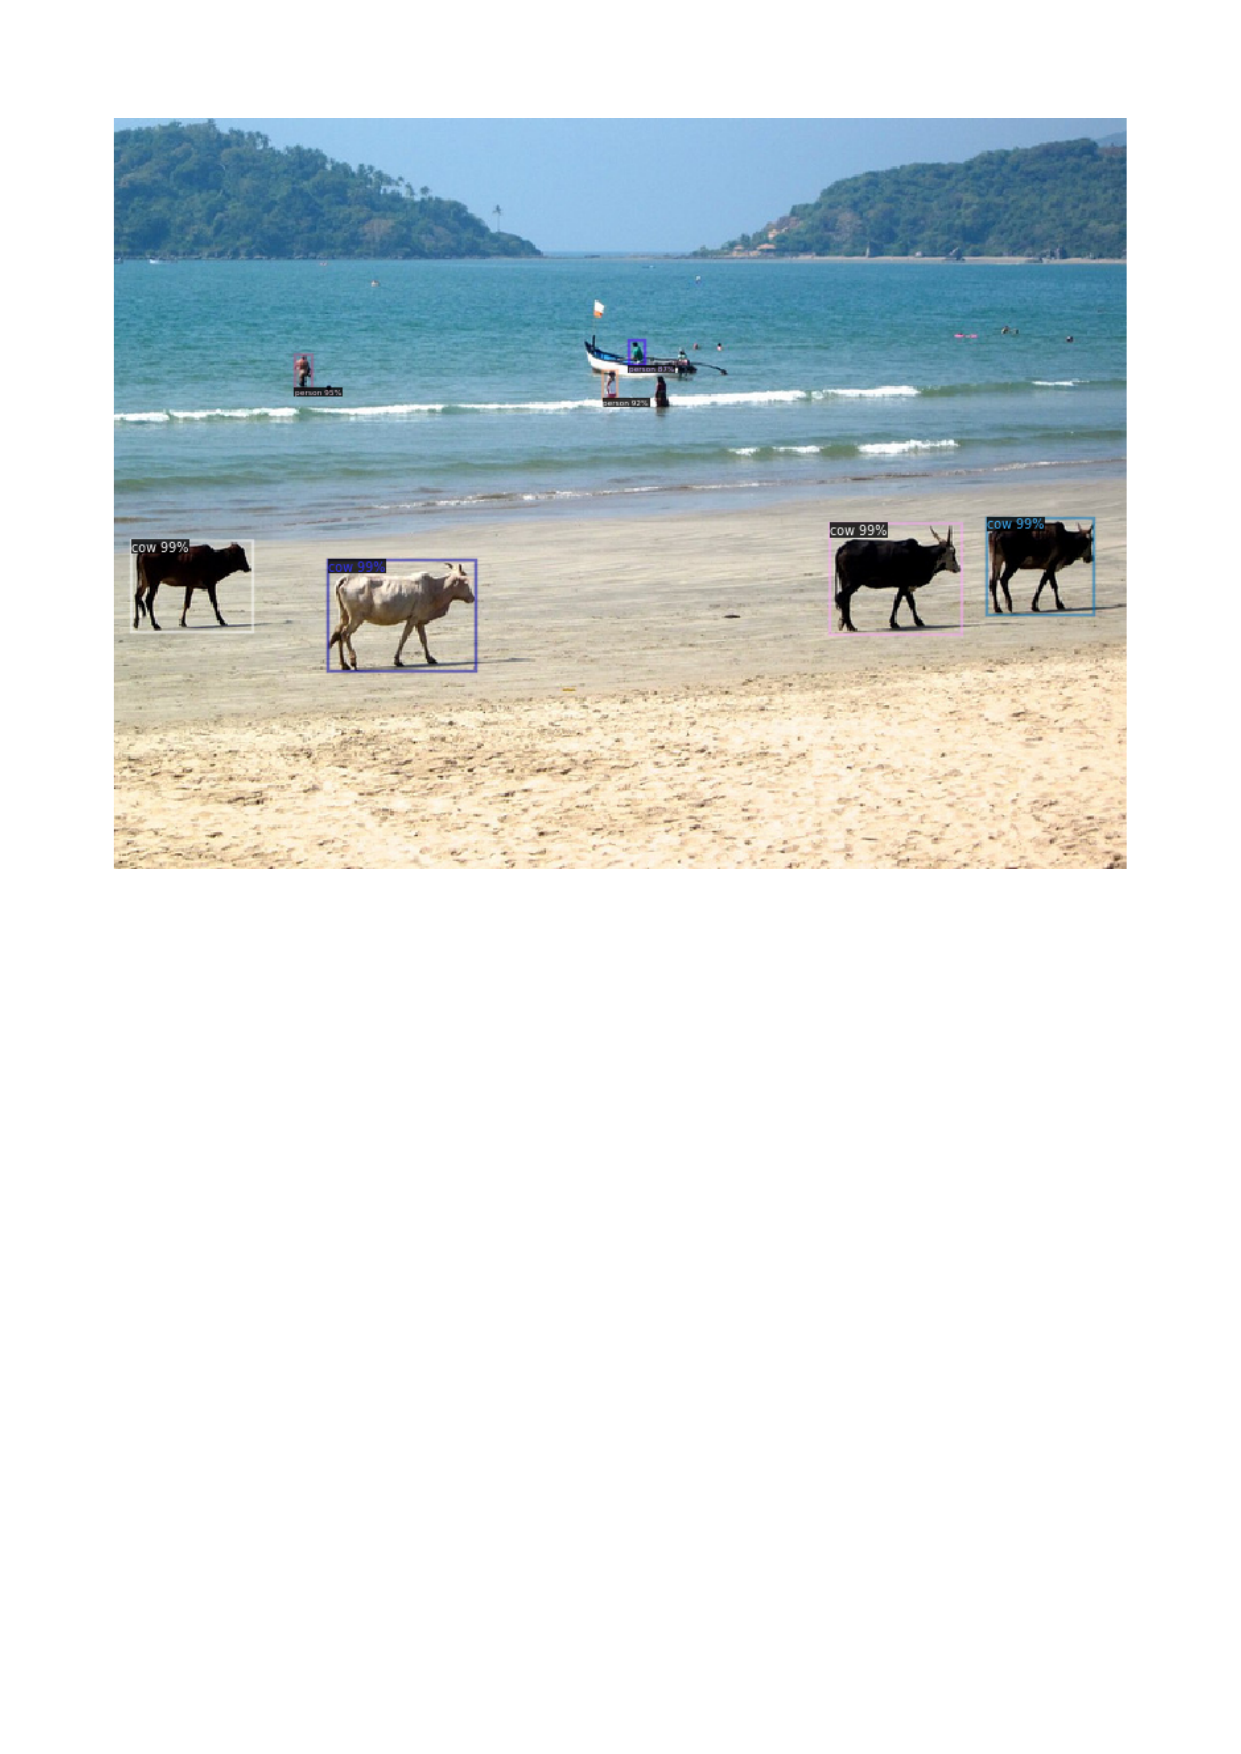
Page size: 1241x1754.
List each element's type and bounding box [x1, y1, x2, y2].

picture [113, 118, 1127, 869]
